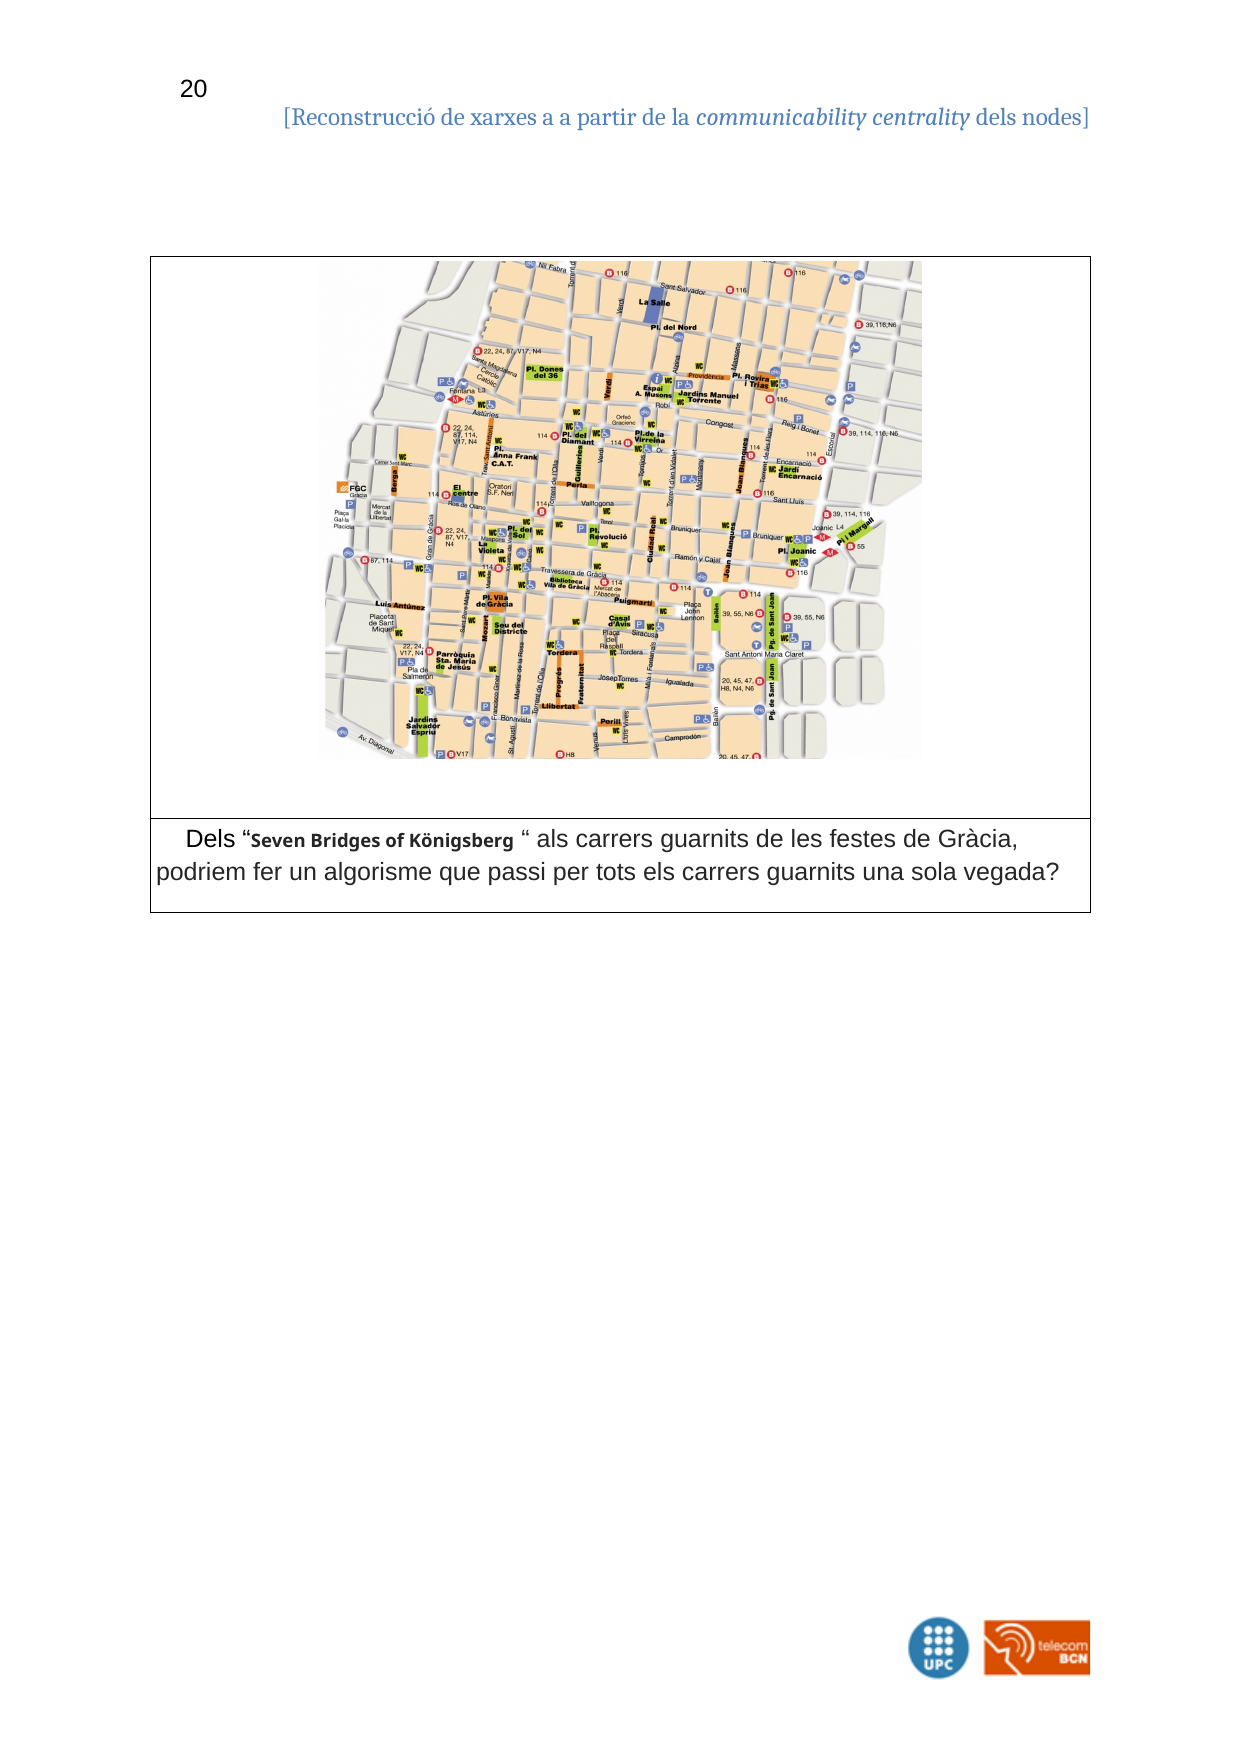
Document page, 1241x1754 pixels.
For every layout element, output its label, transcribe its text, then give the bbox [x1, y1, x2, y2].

table_cell Dels “Seven Bridges of Königsberg “ als carrers guarnits de les festes de Gràcia, podriem fer un algorisme que passi per tots els carrers guarnits una sola vegada? [151, 819, 1090, 912]
table_header [151, 257, 1090, 818]
picture [904, 1614, 1091, 1681]
picture [318, 261, 922, 759]
